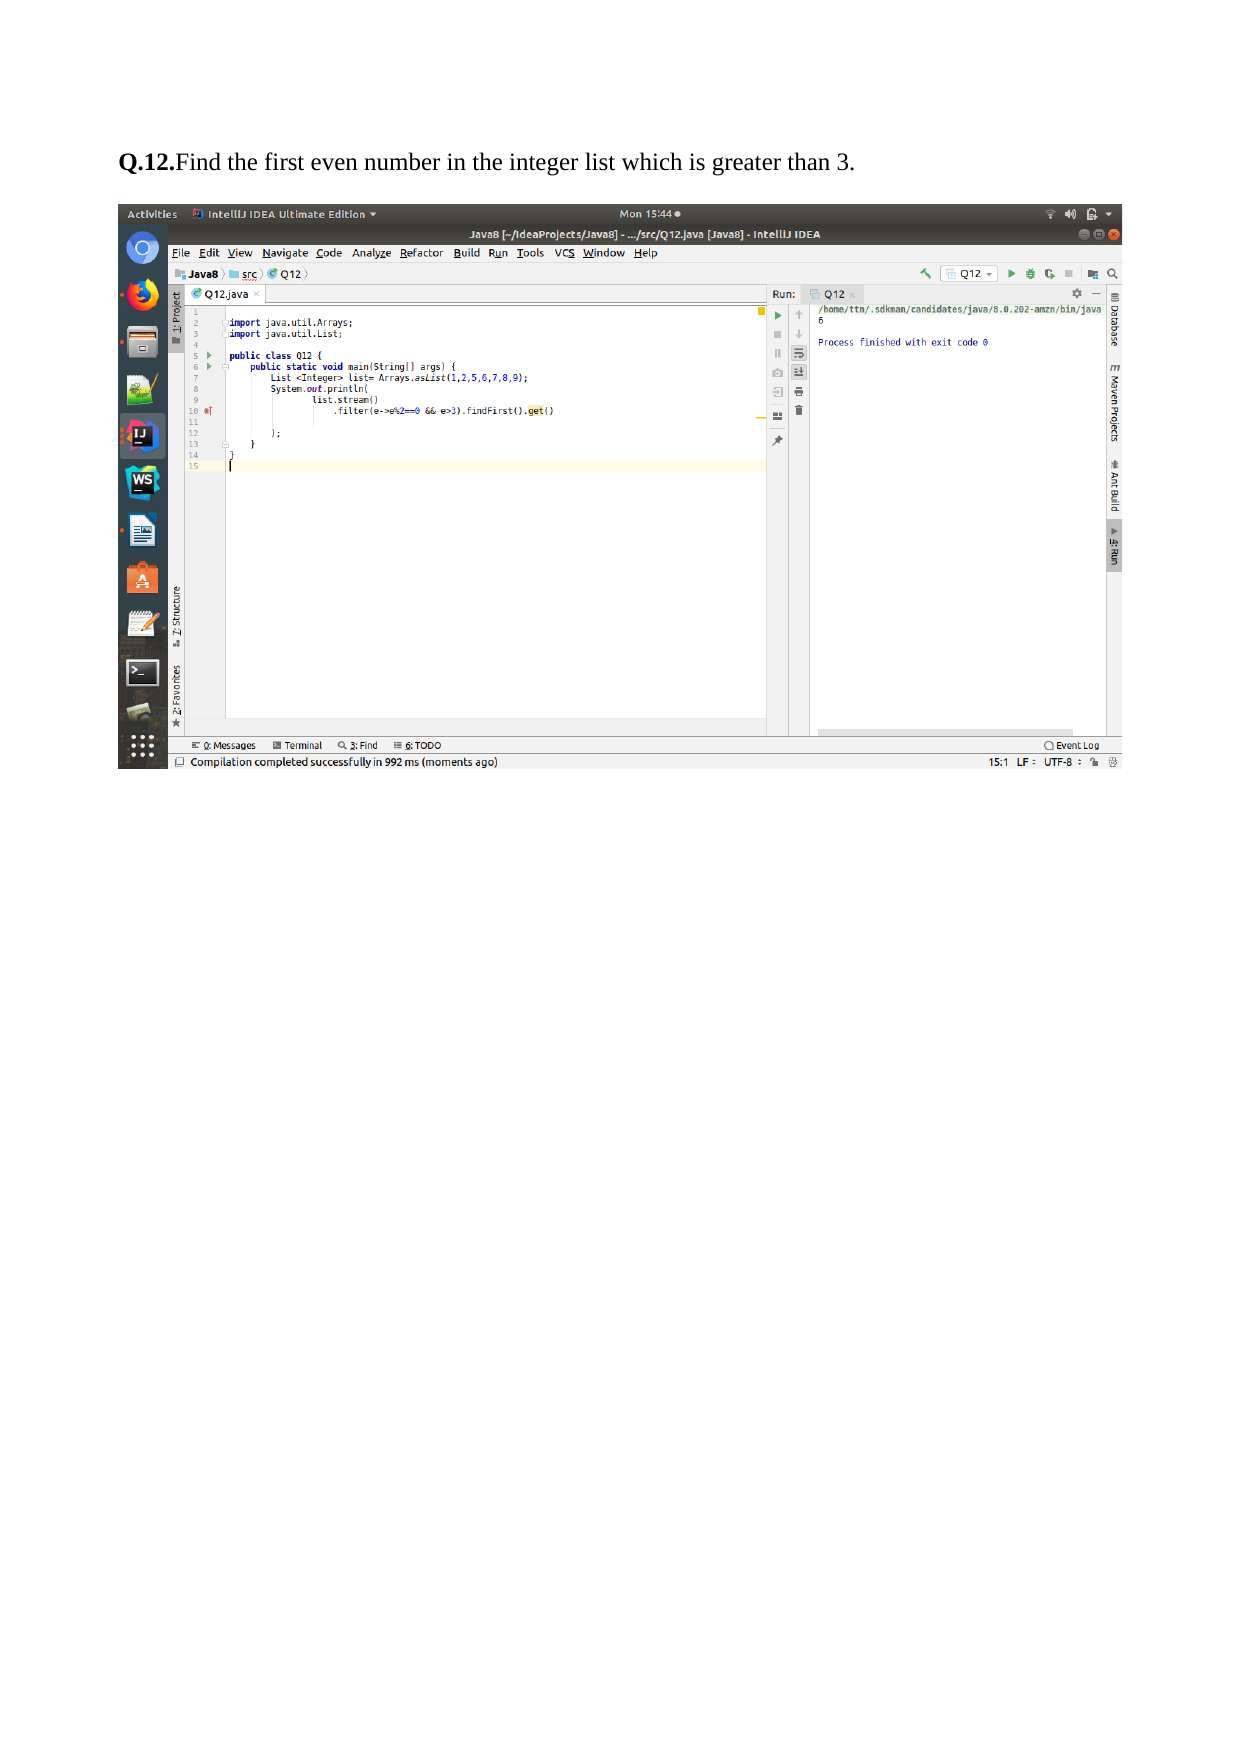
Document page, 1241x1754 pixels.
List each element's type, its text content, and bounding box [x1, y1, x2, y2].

text Q.12.Find the first even number in the integer list which is greater than 3. [118, 147, 1122, 176]
picture [118, 204, 1123, 769]
